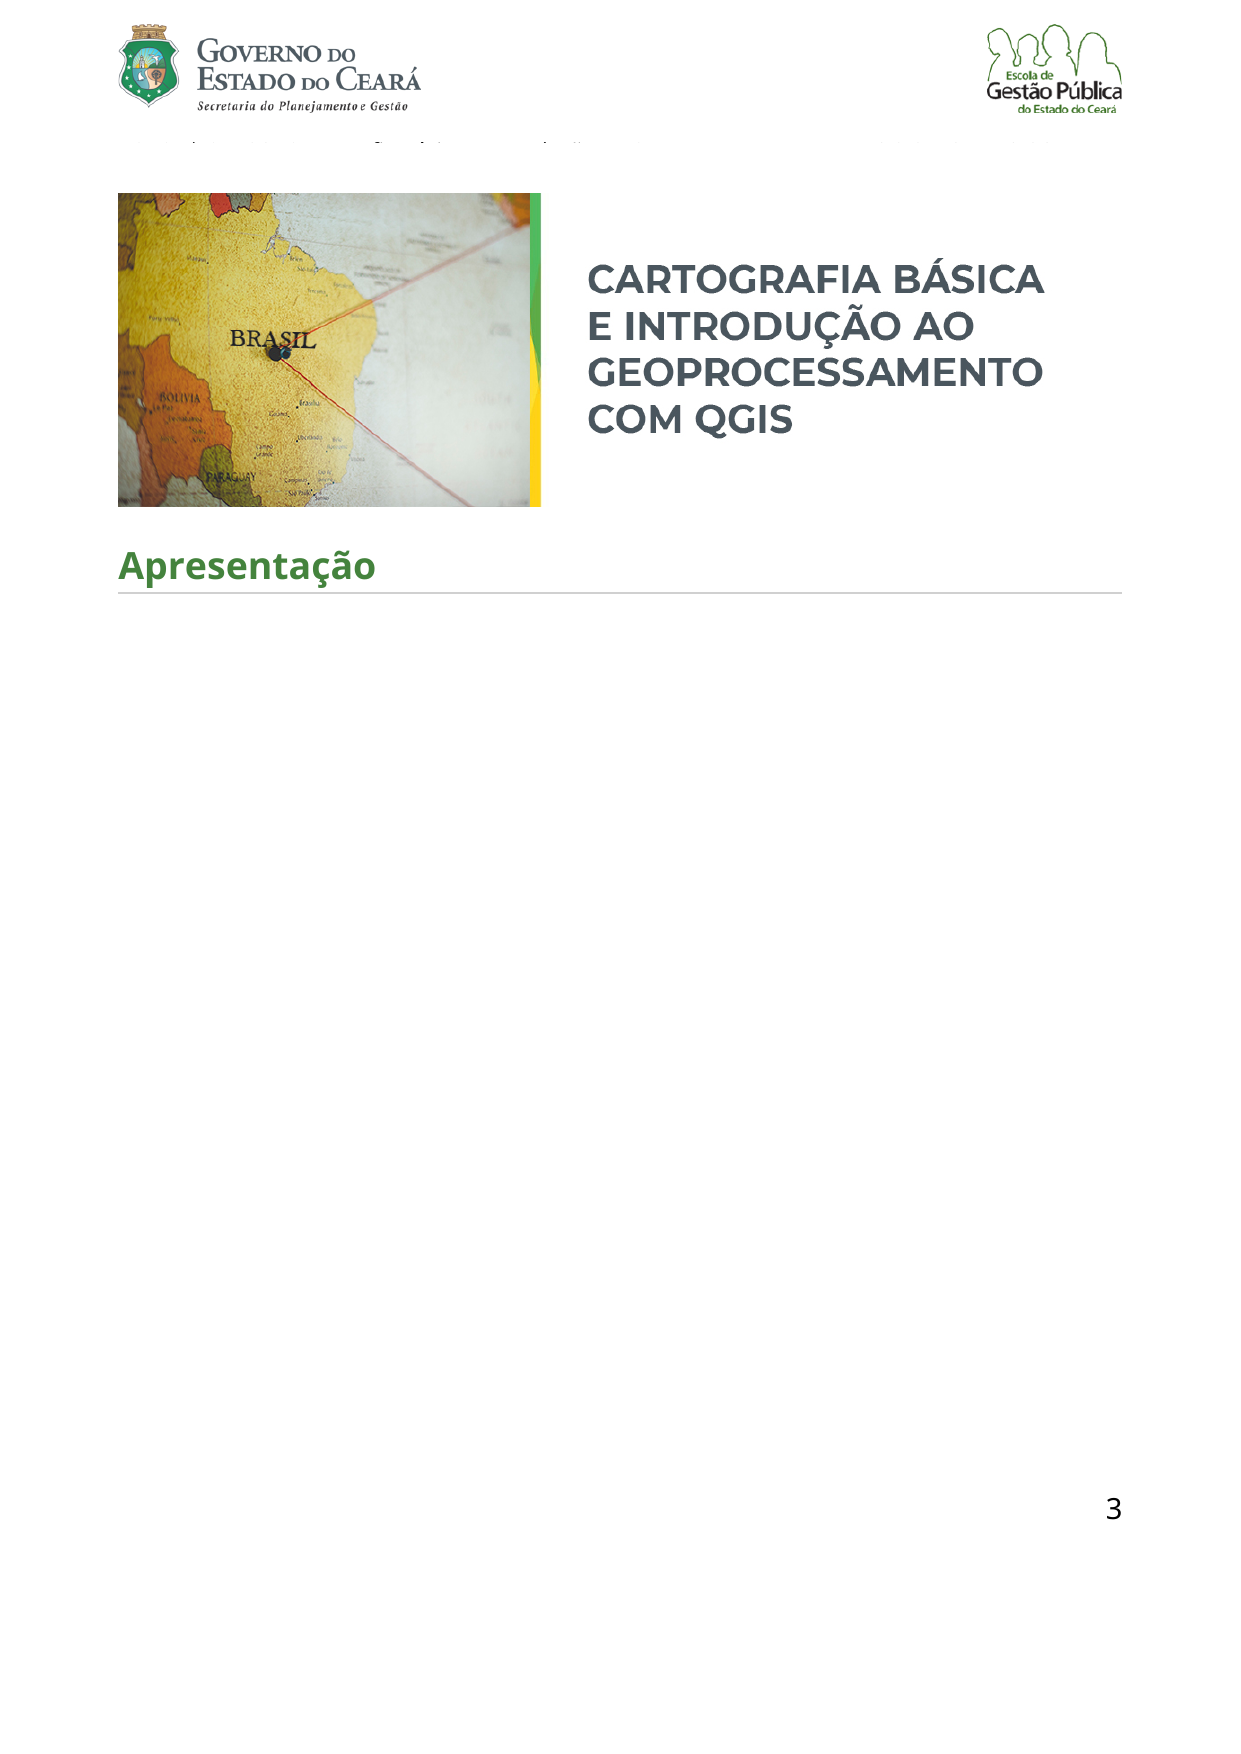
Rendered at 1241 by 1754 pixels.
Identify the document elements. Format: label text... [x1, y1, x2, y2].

picture [118, 24, 1122, 113]
subtitle Apresentação [118, 507, 1122, 592]
picture [118, 193, 1123, 507]
